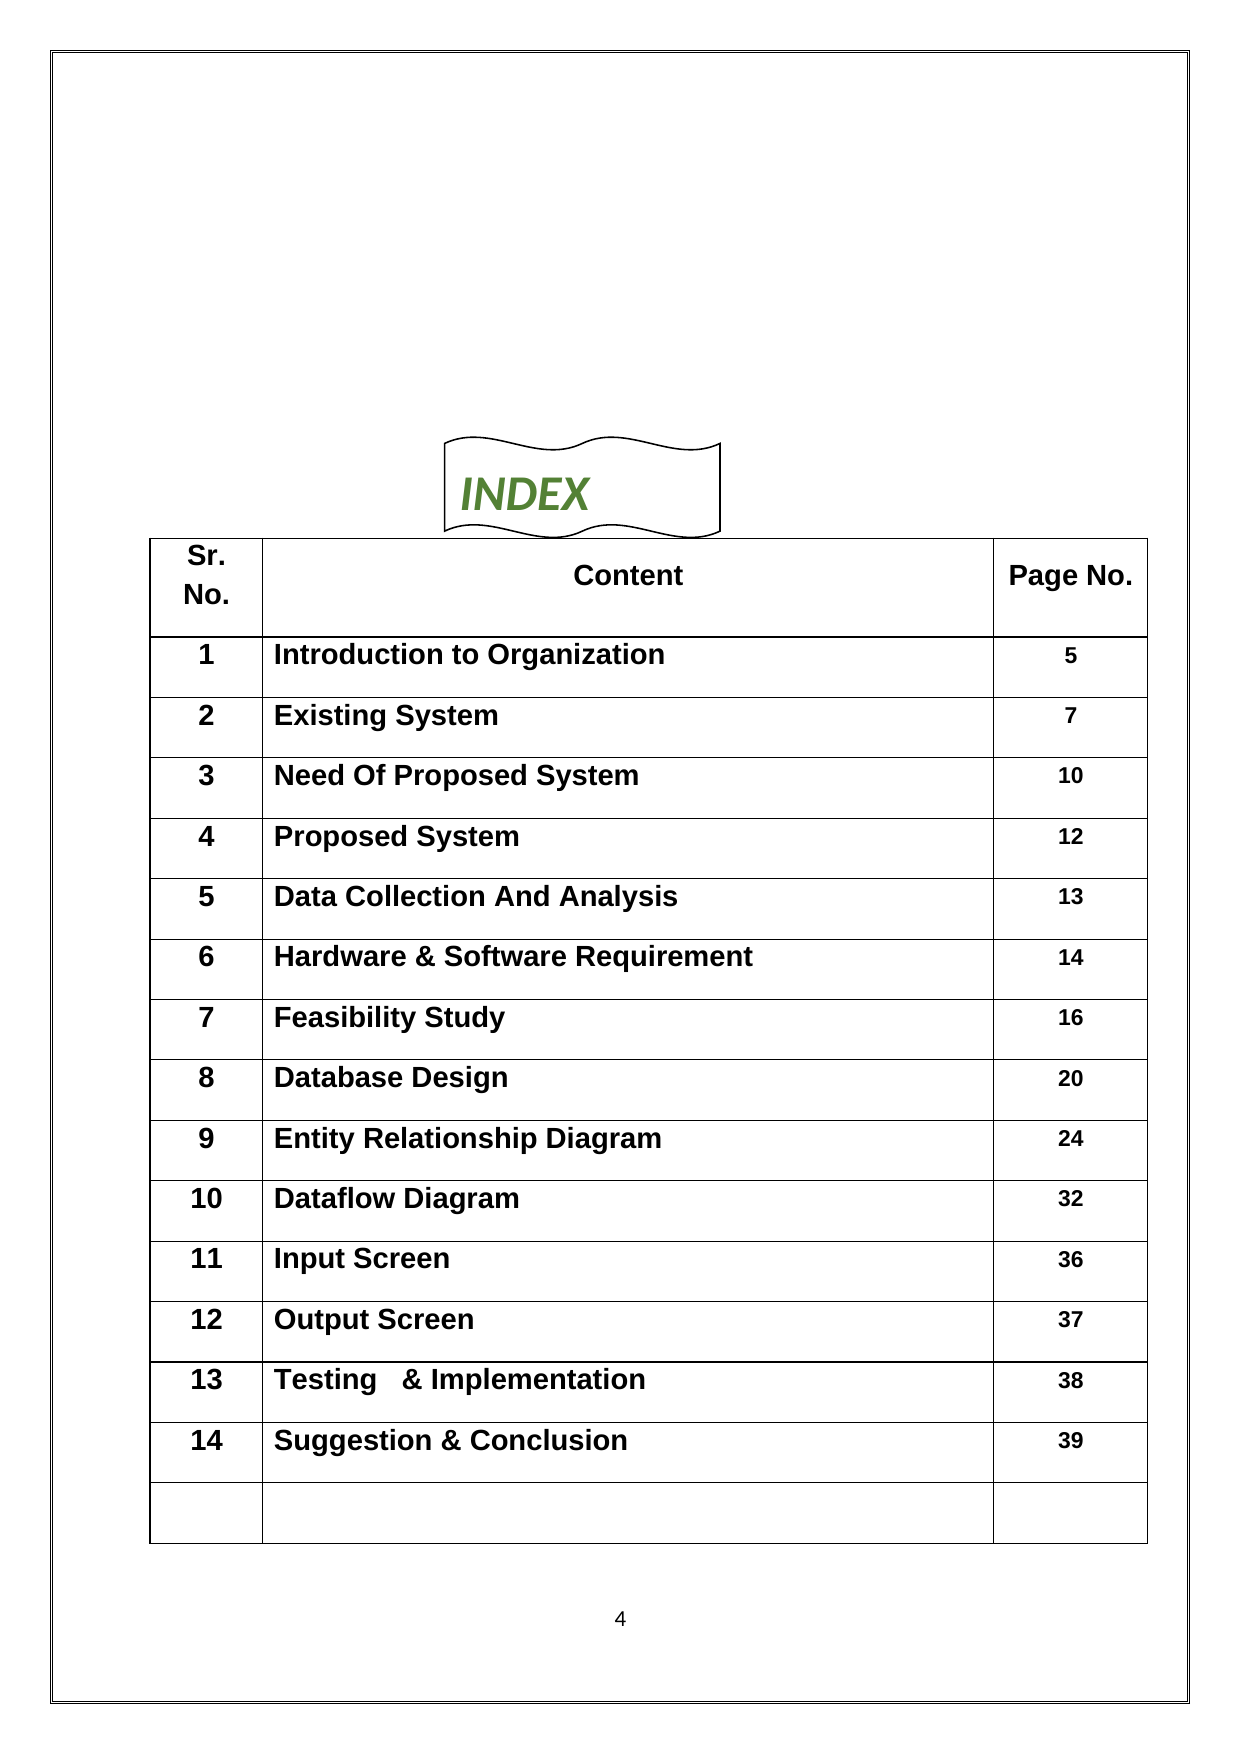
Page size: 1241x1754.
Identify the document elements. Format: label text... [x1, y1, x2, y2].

table_cell 10 [151, 1181, 262, 1241]
table_cell 11 [151, 1242, 262, 1301]
table_cell Feasibility Study [263, 1000, 993, 1059]
table_header Sr. No. [151, 539, 262, 636]
table_cell 8 [151, 1060, 262, 1120]
table_cell 2 [151, 698, 262, 757]
table_cell 7 [151, 1000, 262, 1059]
table_cell 13 [994, 879, 1147, 938]
table_cell Suggestion & Conclusion [263, 1423, 993, 1482]
table_cell 16 [994, 1000, 1147, 1059]
table_cell Output Screen [263, 1302, 993, 1361]
table_cell [994, 1483, 1147, 1543]
table_cell 24 [994, 1121, 1147, 1180]
table_cell Input Screen [263, 1242, 993, 1301]
table_cell Need Of Proposed System [263, 758, 993, 818]
table_cell Testing & Implementation [263, 1363, 993, 1422]
table_cell 13 [151, 1363, 262, 1422]
table_cell 12 [994, 819, 1147, 878]
table_cell 10 [994, 758, 1147, 818]
table_cell 20 [994, 1060, 1147, 1120]
table_cell 7 [994, 698, 1147, 757]
table_cell Data Collection And Analysis [263, 879, 993, 938]
table_cell [151, 1483, 262, 1543]
table_cell 9 [151, 1121, 262, 1180]
table_cell 5 [994, 638, 1147, 697]
table_cell 37 [994, 1302, 1147, 1361]
table_cell 3 [151, 758, 262, 818]
table_header Content [263, 539, 993, 636]
table_cell 14 [994, 940, 1147, 999]
table_cell [263, 1483, 993, 1543]
table_cell 6 [151, 940, 262, 999]
table_cell Database Design [263, 1060, 993, 1120]
table_cell 39 [994, 1423, 1147, 1482]
table_cell Introduction to Organization [263, 638, 993, 697]
table_cell 1 [151, 638, 262, 697]
table_header Page No. [994, 539, 1147, 636]
table_cell Hardware & Software Requirement [263, 940, 993, 999]
table_cell Proposed System [263, 819, 993, 878]
table_cell 38 [994, 1363, 1147, 1422]
table_cell Entity Relationship Diagram [263, 1121, 993, 1180]
table_cell 5 [151, 879, 262, 938]
table_cell 12 [151, 1302, 262, 1361]
table_cell Dataflow Diagram [263, 1181, 993, 1241]
table_cell 4 [151, 819, 262, 878]
table_cell 32 [994, 1181, 1147, 1241]
table_cell 14 [151, 1423, 262, 1482]
table_cell Existing System [263, 698, 993, 757]
table_cell 36 [994, 1242, 1147, 1301]
